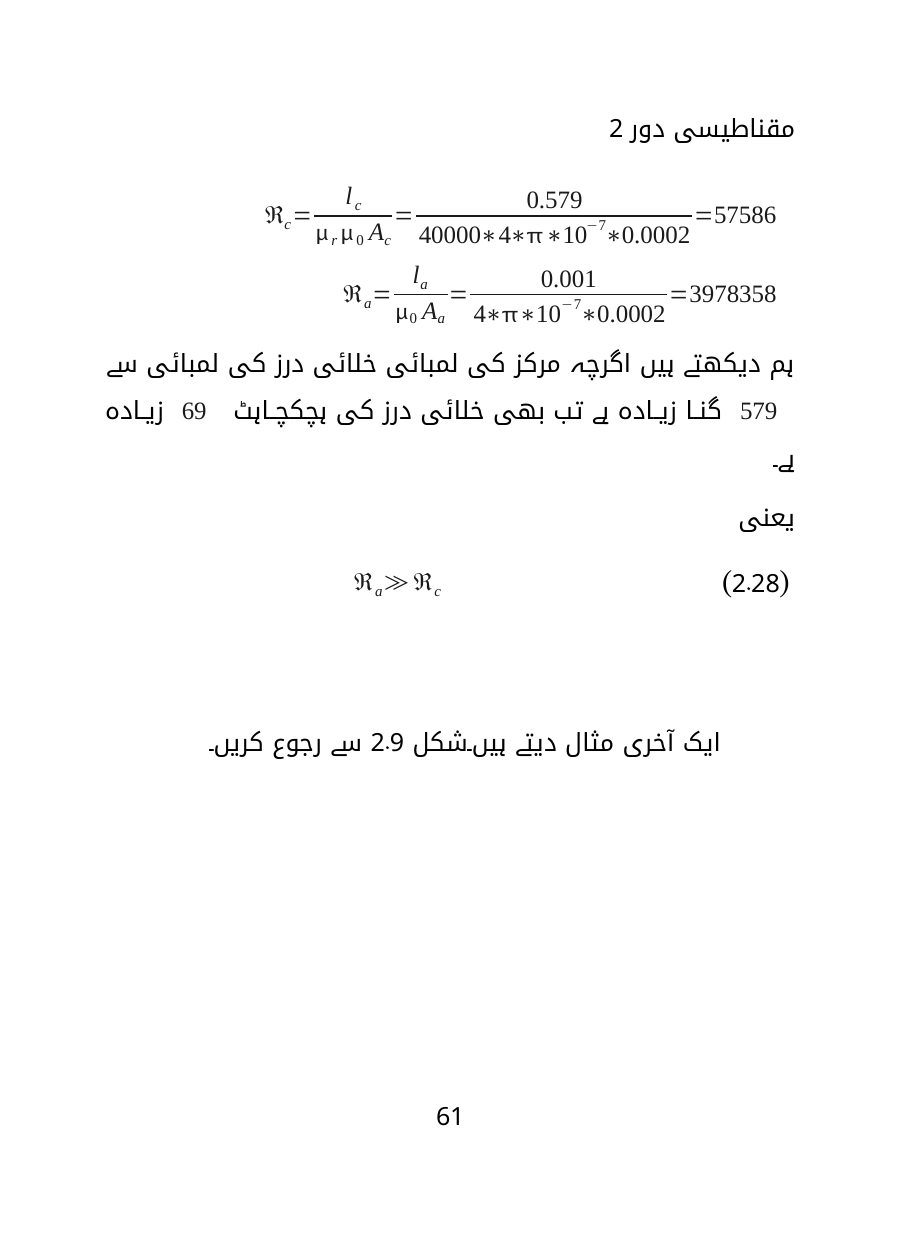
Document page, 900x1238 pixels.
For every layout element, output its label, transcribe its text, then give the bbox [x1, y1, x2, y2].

text یعنی [105, 495, 795, 542]
table_header [105, 555, 697, 626]
text ہم دیکھتے ہیں اگرچہ مرکز کی لمبائی خلائی درز کی لمبائی سےگنا زیادہ ہے تب بھی خلائی درز کی ہچکچاہٹ زیادہ ہے۔ [105, 340, 795, 482]
text ایک آخری مثال دیتے ہیں۔شکل 2.9 سے رجوع کریں۔ [105, 719, 795, 767]
table_header (2.28) [697, 555, 795, 626]
